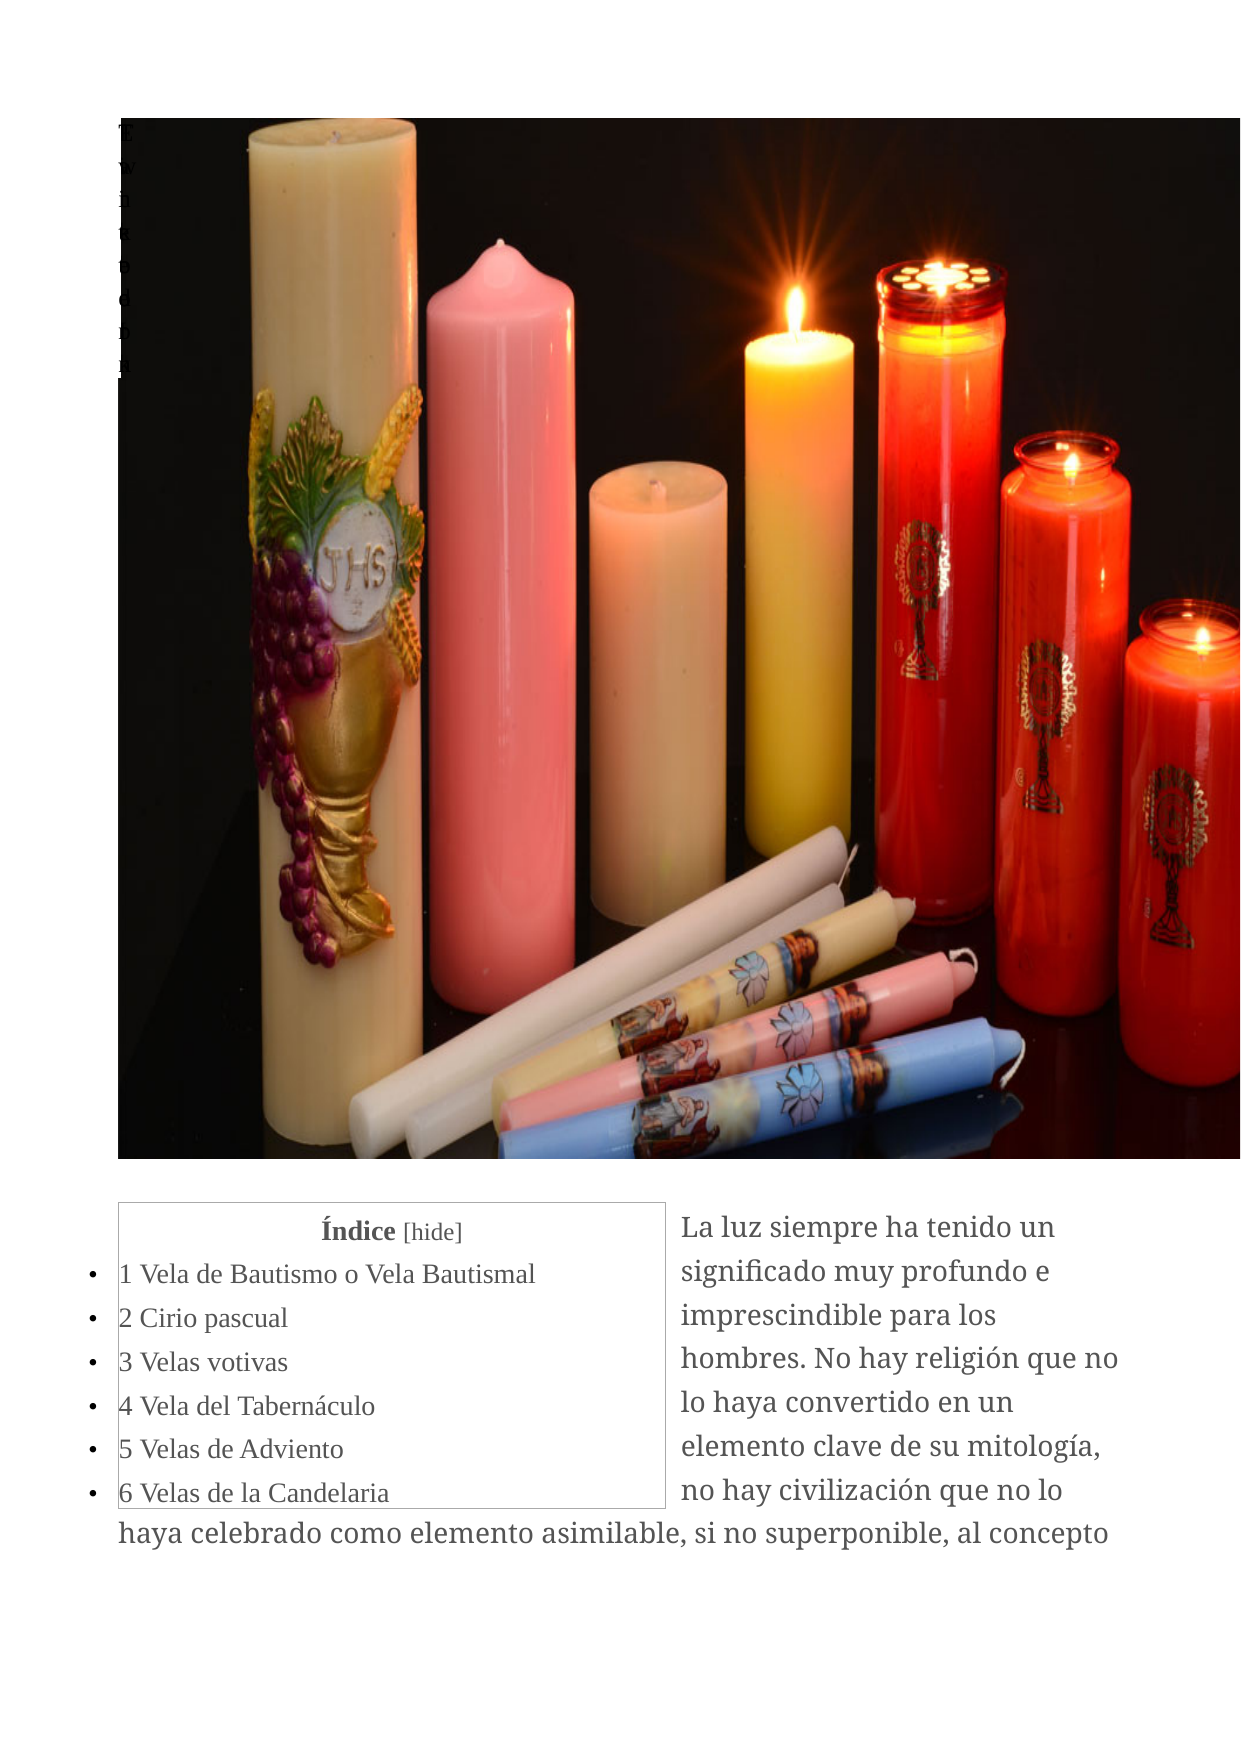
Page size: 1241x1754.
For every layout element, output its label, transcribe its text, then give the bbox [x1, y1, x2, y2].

list 1 Vela de Bautismo o Vela Bautismal [119, 1246, 665, 1290]
list 2 Cirio pascual [119, 1290, 665, 1333]
text Índice [hide] [119, 1203, 665, 1246]
list 3 Velas votivas [119, 1333, 665, 1377]
text La luz siempre ha tenido un significado muy profundo e imprescindible para los hombres. No hay religión que no lo haya convertido en un elemento clave de su mitología, no hay civilización que no lo haya celebrado como elemento asimilable, si no superponible, al concepto [118, 1202, 1122, 1552]
list 4 Vela del Tabernáculo [119, 1377, 665, 1421]
picture [118, 118, 1241, 1159]
list 5 Velas de Adviento [119, 1421, 665, 1465]
list 6 Velas de la Candelaria [119, 1465, 665, 1508]
